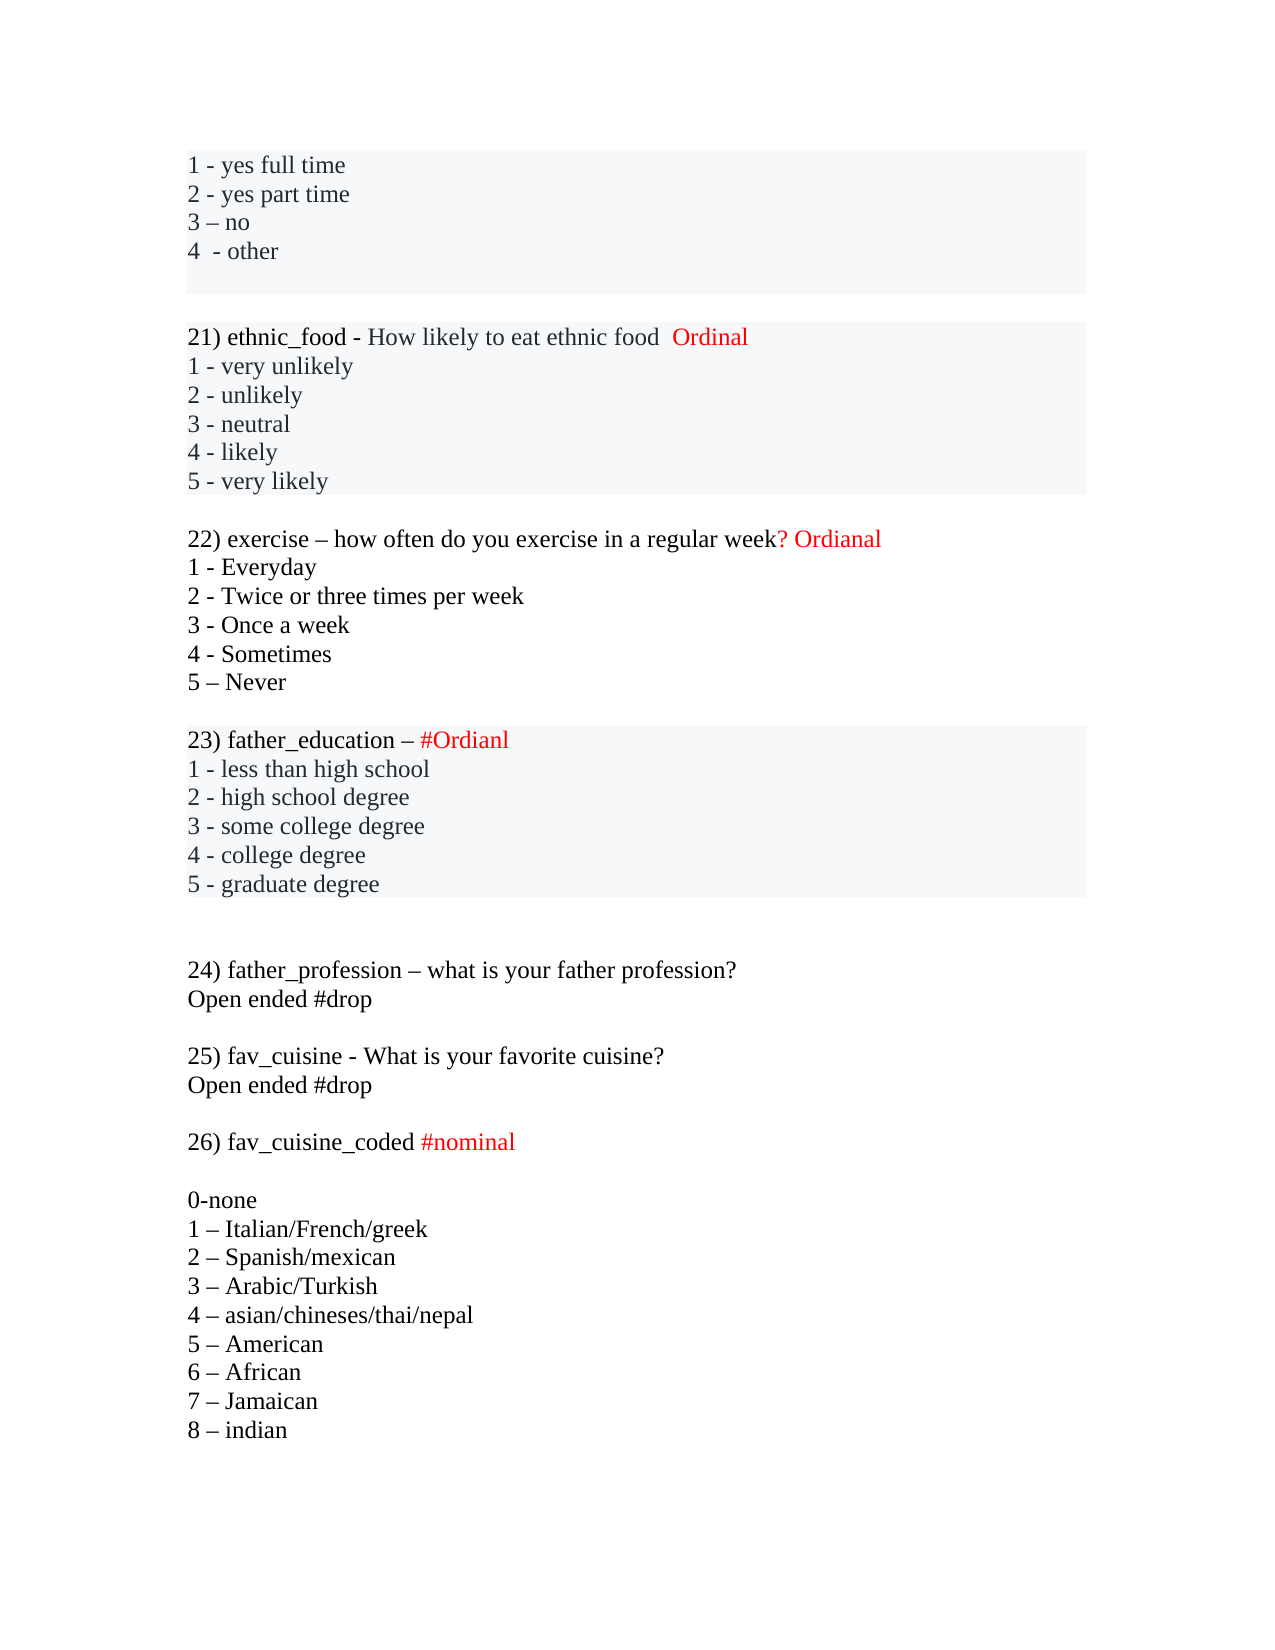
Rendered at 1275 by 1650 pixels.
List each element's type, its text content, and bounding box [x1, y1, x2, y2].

text 3 – no [187, 207, 1087, 236]
text Open ended #drop [187, 984, 1087, 1012]
text 24) father_profession – what is your father profession? [187, 955, 1087, 984]
text 2 - high school degree [187, 782, 1087, 811]
text 23) father_education – #Ordianl [187, 725, 1087, 754]
text 0-none [187, 1185, 1087, 1214]
text 26) fav_cuisine_coded #nominal [187, 1127, 1087, 1156]
text 4 – asian/chineses/thai/nepal [187, 1300, 1087, 1329]
text 1 - Everyday [187, 552, 1087, 581]
text 5 – Never [187, 667, 1087, 696]
text 3 - some college degree [187, 811, 1087, 840]
text 2 - unlikely [187, 380, 1087, 409]
text 5 - very likely [187, 466, 1087, 495]
text 5 - graduate degree [187, 869, 1087, 897]
text 22) exercise – how often do you exercise in a regular week? Ordianal [187, 524, 1087, 552]
text 5 – American [187, 1329, 1087, 1357]
text 1 – Italian/French/greek [187, 1214, 1087, 1242]
text 21) ethnic_food - How likely to eat ethnic food Ordinal [187, 322, 1087, 351]
text 1 - less than high school [187, 754, 1087, 782]
text 4 - college degree [187, 840, 1087, 869]
text Open ended #drop [187, 1070, 1087, 1099]
text 3 - neutral [187, 409, 1087, 437]
text 4 - other [187, 236, 1087, 265]
text 2 – Spanish/mexican [187, 1242, 1087, 1271]
text 4 - Sometimes [187, 639, 1087, 667]
text 3 – Arabic/Turkish [187, 1271, 1087, 1300]
text 7 – Jamaican [187, 1386, 1087, 1415]
text 4 - likely [187, 437, 1087, 466]
text 2 - yes part time [187, 179, 1087, 207]
text 8 – indian [187, 1415, 1087, 1444]
text 6 – African [187, 1357, 1087, 1386]
text 1 - very unlikely [187, 351, 1087, 380]
text 2 - Twice or three times per week [187, 581, 1087, 610]
text 3 - Once a week [187, 610, 1087, 639]
text 1 - yes full time [187, 150, 1087, 179]
text 25) fav_cuisine - What is your favorite cuisine? [187, 1041, 1087, 1070]
